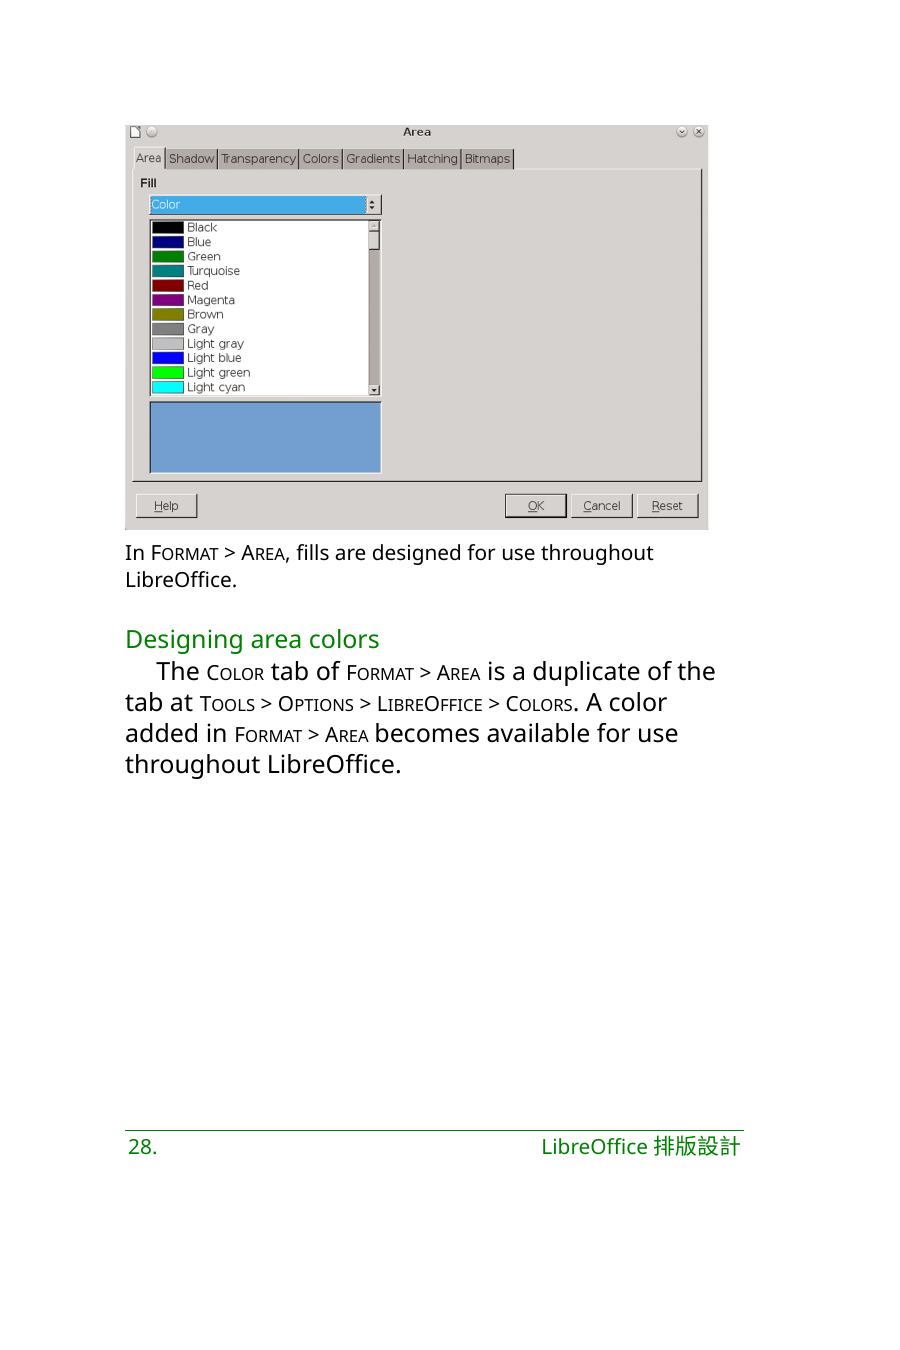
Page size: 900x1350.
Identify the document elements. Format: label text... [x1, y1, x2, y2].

table_cell In Format > Area, fills are designed for use throughout LibreOffice. [125, 531, 744, 593]
picture [125, 125, 709, 530]
table_header [125, 125, 744, 531]
subtitle Designing area colors [125, 624, 744, 655]
text The Color tab of Format > Area is a duplicate of the tab at Tools > Options > LibreOffice > Colors. A color added in Format > Area becomes available for use throughout LibreOffice. [125, 655, 744, 780]
